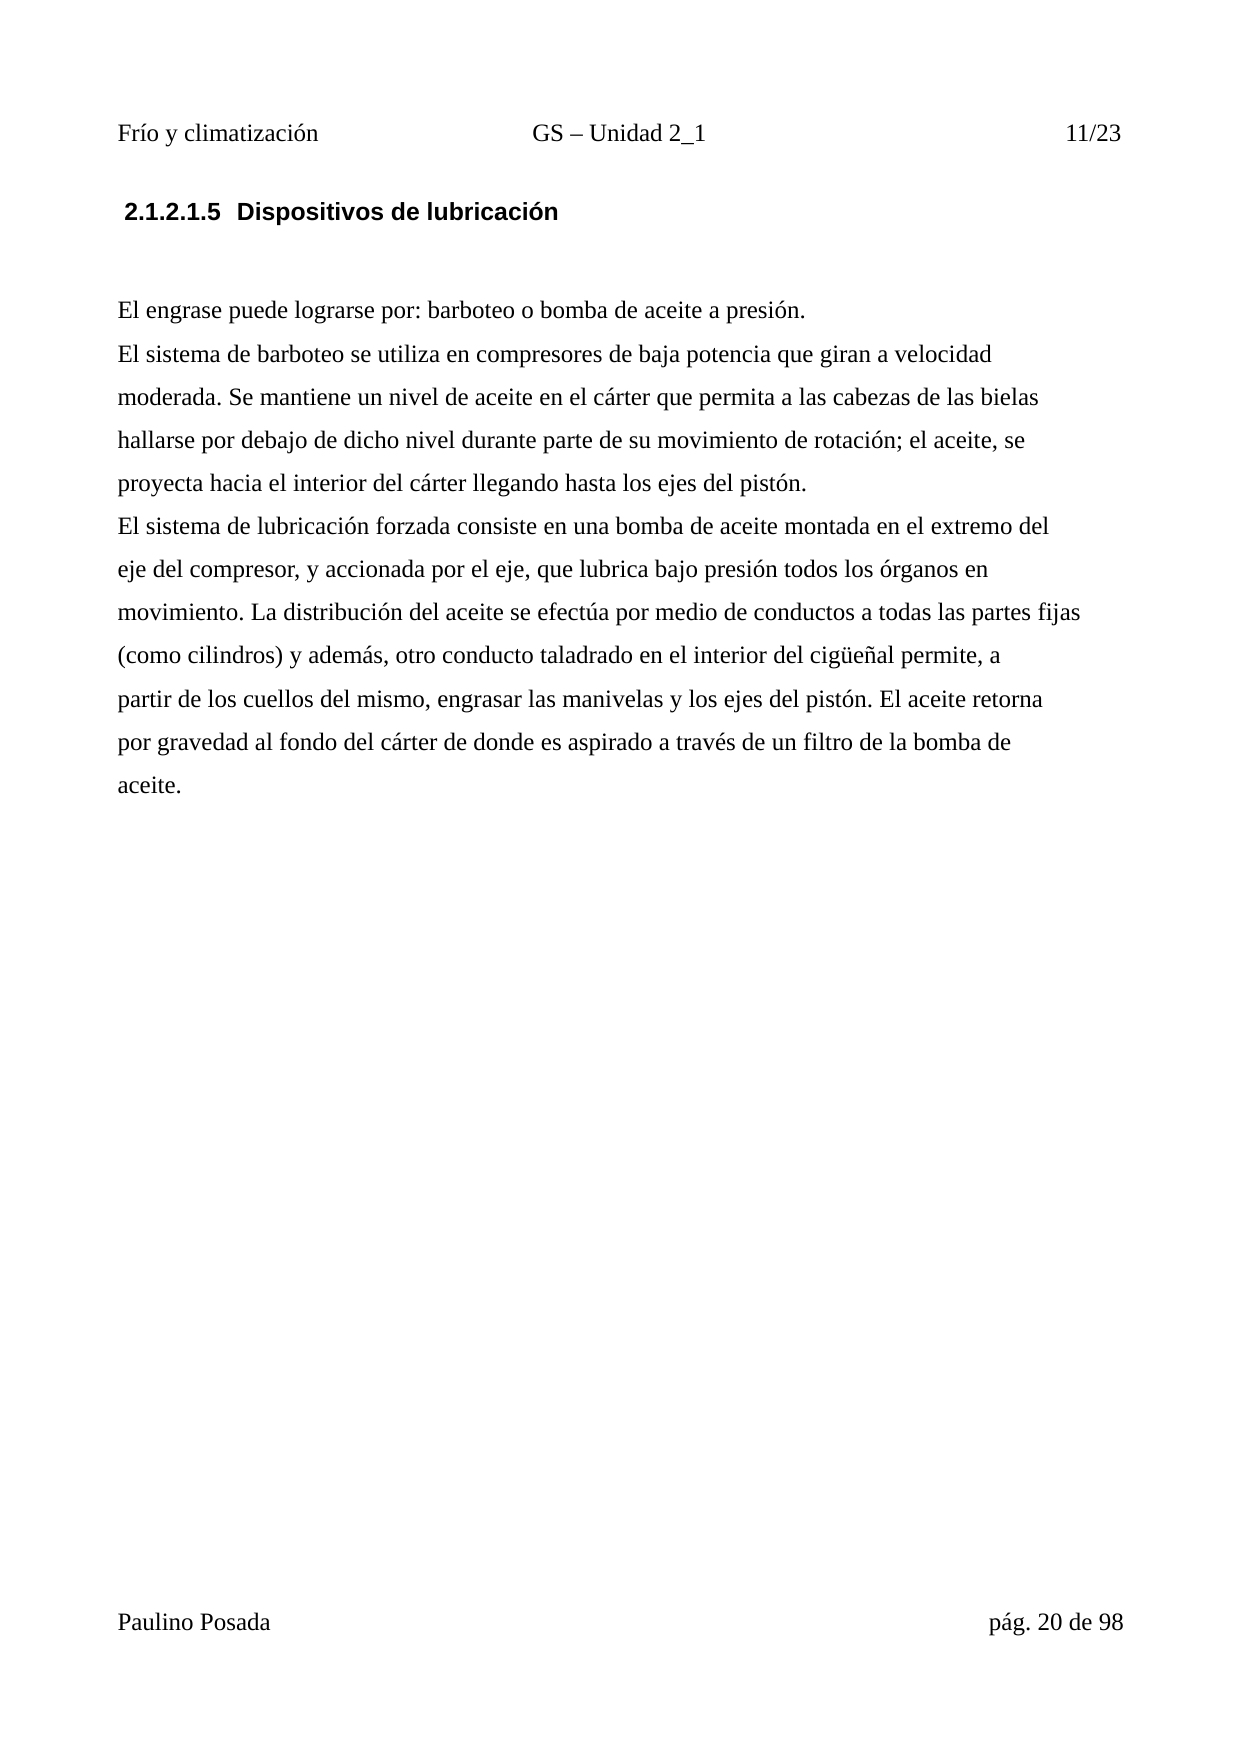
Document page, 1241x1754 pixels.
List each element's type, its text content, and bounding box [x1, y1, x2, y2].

text El engrase puede lograrse por: barboteo o bomba de aceite a presión. [117, 296, 1123, 324]
text (como cilindros) y además, otro conducto taladrado en el interior del cigüeñal permite, a [117, 641, 1123, 669]
text El sistema de lubricación forzada consiste en una bomba de aceite montada en el extremo del [117, 511, 1123, 540]
subtitle Dispositivos de lubricación [117, 197, 1123, 226]
text moderada. Se mantiene un nivel de aceite en el cárter que permita a las cabezas de las bielas [117, 382, 1123, 411]
text movimiento. La distribución del aceite se efectúa por medio de conductos a todas las partes fijas [117, 597, 1123, 626]
text aceite. [117, 770, 1123, 799]
text eje del compresor, y accionada por el eje, que lubrica bajo presión todos los órganos en [117, 554, 1123, 583]
text proyecta hacia el interior del cárter llegando hasta los ejes del pistón. [117, 468, 1123, 497]
text hallarse por debajo de dicho nivel durante parte de su movimiento de rotación; el aceite, se [117, 425, 1123, 454]
text partir de los cuellos del mismo, engrasar las manivelas y los ejes del pistón. El aceite retorna [117, 684, 1123, 712]
text El sistema de barboteo se utiliza en compresores de baja potencia que giran a velocidad [117, 339, 1123, 367]
text por gravedad al fondo del cárter de donde es aspirado a través de un filtro de la bomba de [117, 727, 1123, 756]
